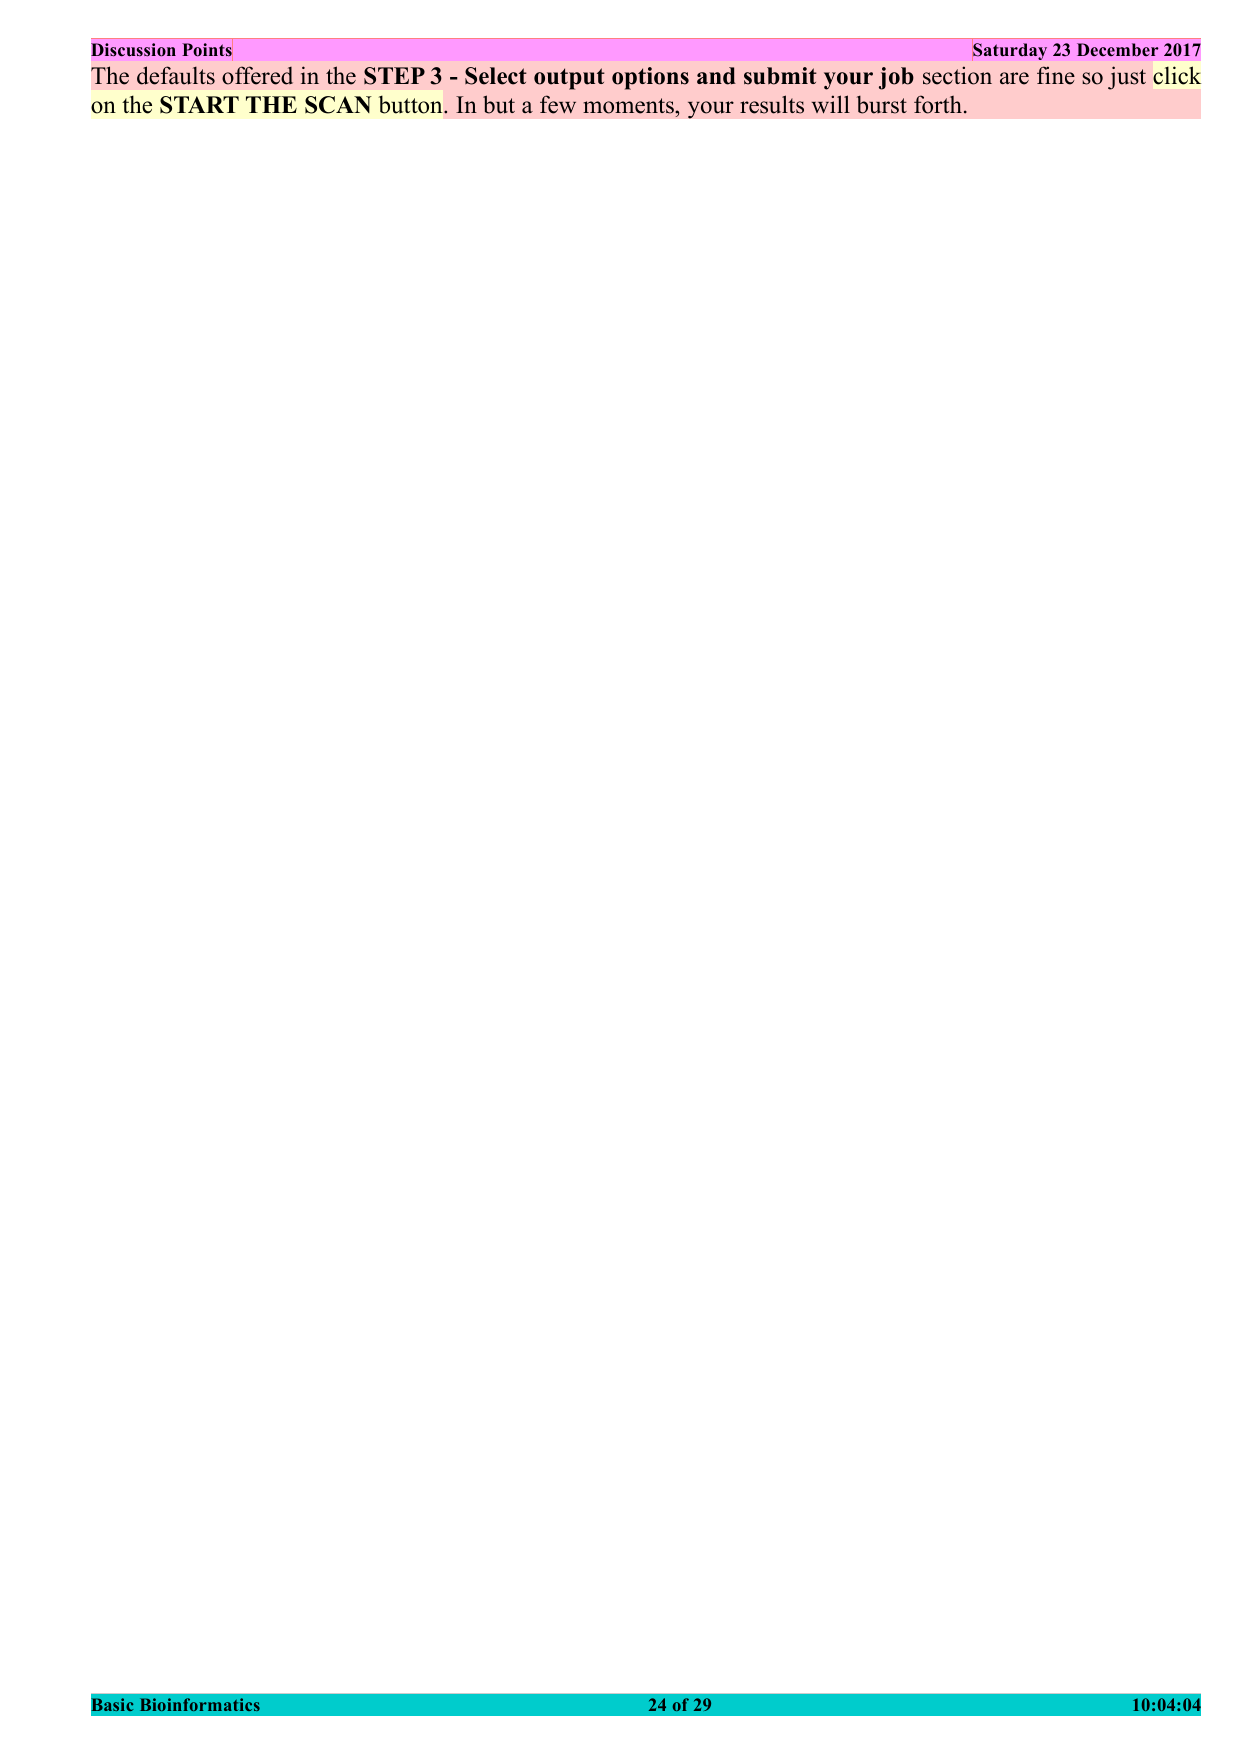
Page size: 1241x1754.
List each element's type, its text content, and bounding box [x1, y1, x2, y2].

text The defaults offered in the STEP 3 - Select output options and submit your job section are fine so just click on the START THE SCAN button. In but a few moments, your results will burst forth. [91, 61, 1201, 119]
